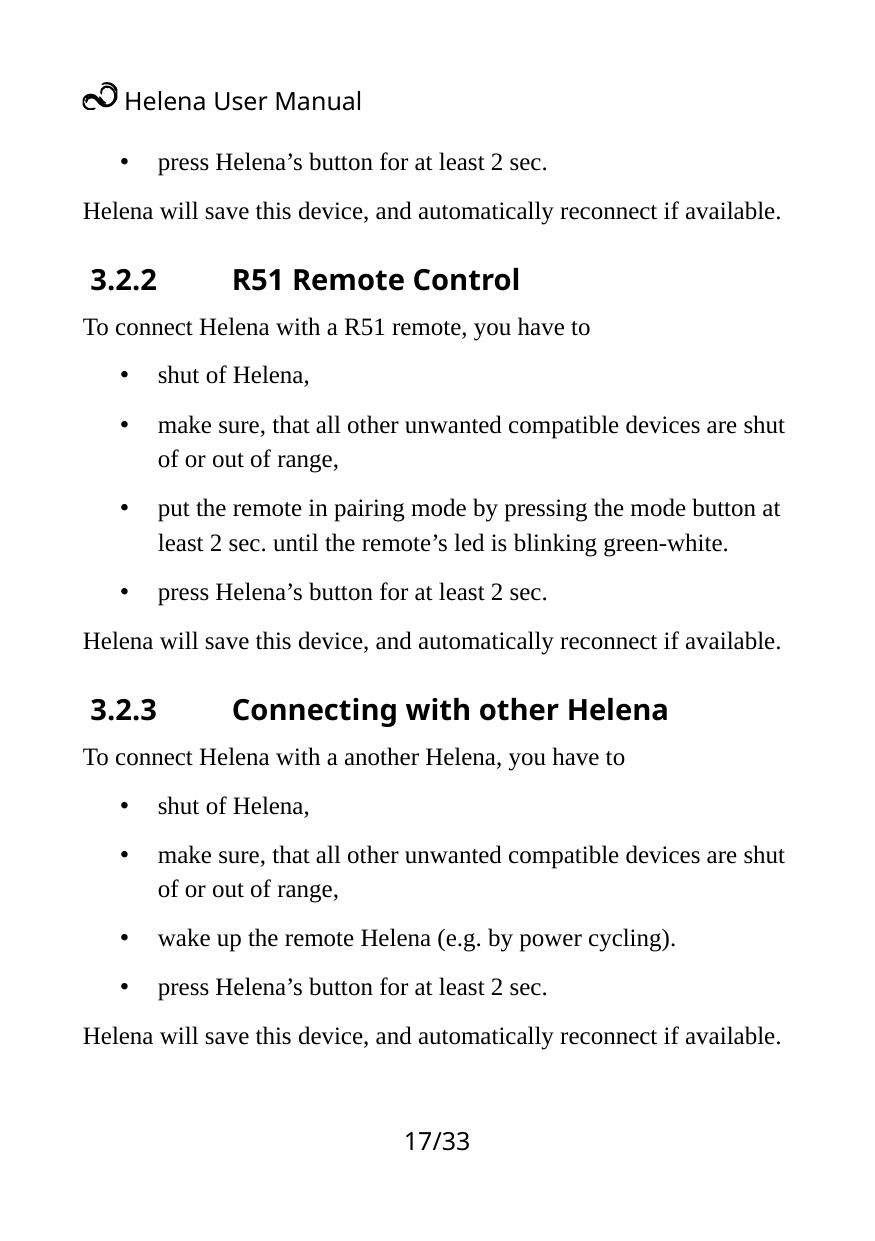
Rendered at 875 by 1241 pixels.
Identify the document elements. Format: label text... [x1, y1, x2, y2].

list press Helena’s button for at least 2 sec. [120, 577, 791, 606]
subtitle Connecting with other Helena [83, 689, 791, 729]
text To connect Helena with a R51 remote, you have to [83, 312, 791, 340]
subtitle R51 Remote Control [83, 259, 791, 299]
list press Helena’s button for at least 2 sec. [120, 972, 791, 1001]
list make sure, that all other unwanted compatible devices are shut of or out of range, [120, 410, 791, 473]
text Helena will save this device, and automatically reconnect if available. [83, 1021, 791, 1050]
list shut of Helena, [120, 361, 791, 389]
list wake up the remote Helena (e.g. by power cycling). [120, 923, 791, 952]
text To connect Helena with a another Helena, you have to [83, 742, 791, 770]
text Helena will save this device, and automatically reconnect if available. [83, 626, 791, 654]
list press Helena’s button for at least 2 sec. [120, 147, 791, 175]
list shut of Helena, [120, 791, 791, 819]
list put the remote in pairing mode by pressing the mode button at least 2 sec. until the remote’s led is blinking green-white. [120, 493, 791, 556]
text Helena will save this device, and automatically reconnect if available. [83, 196, 791, 224]
list make sure, that all other unwanted compatible devices are shut of or out of range, [120, 840, 791, 903]
